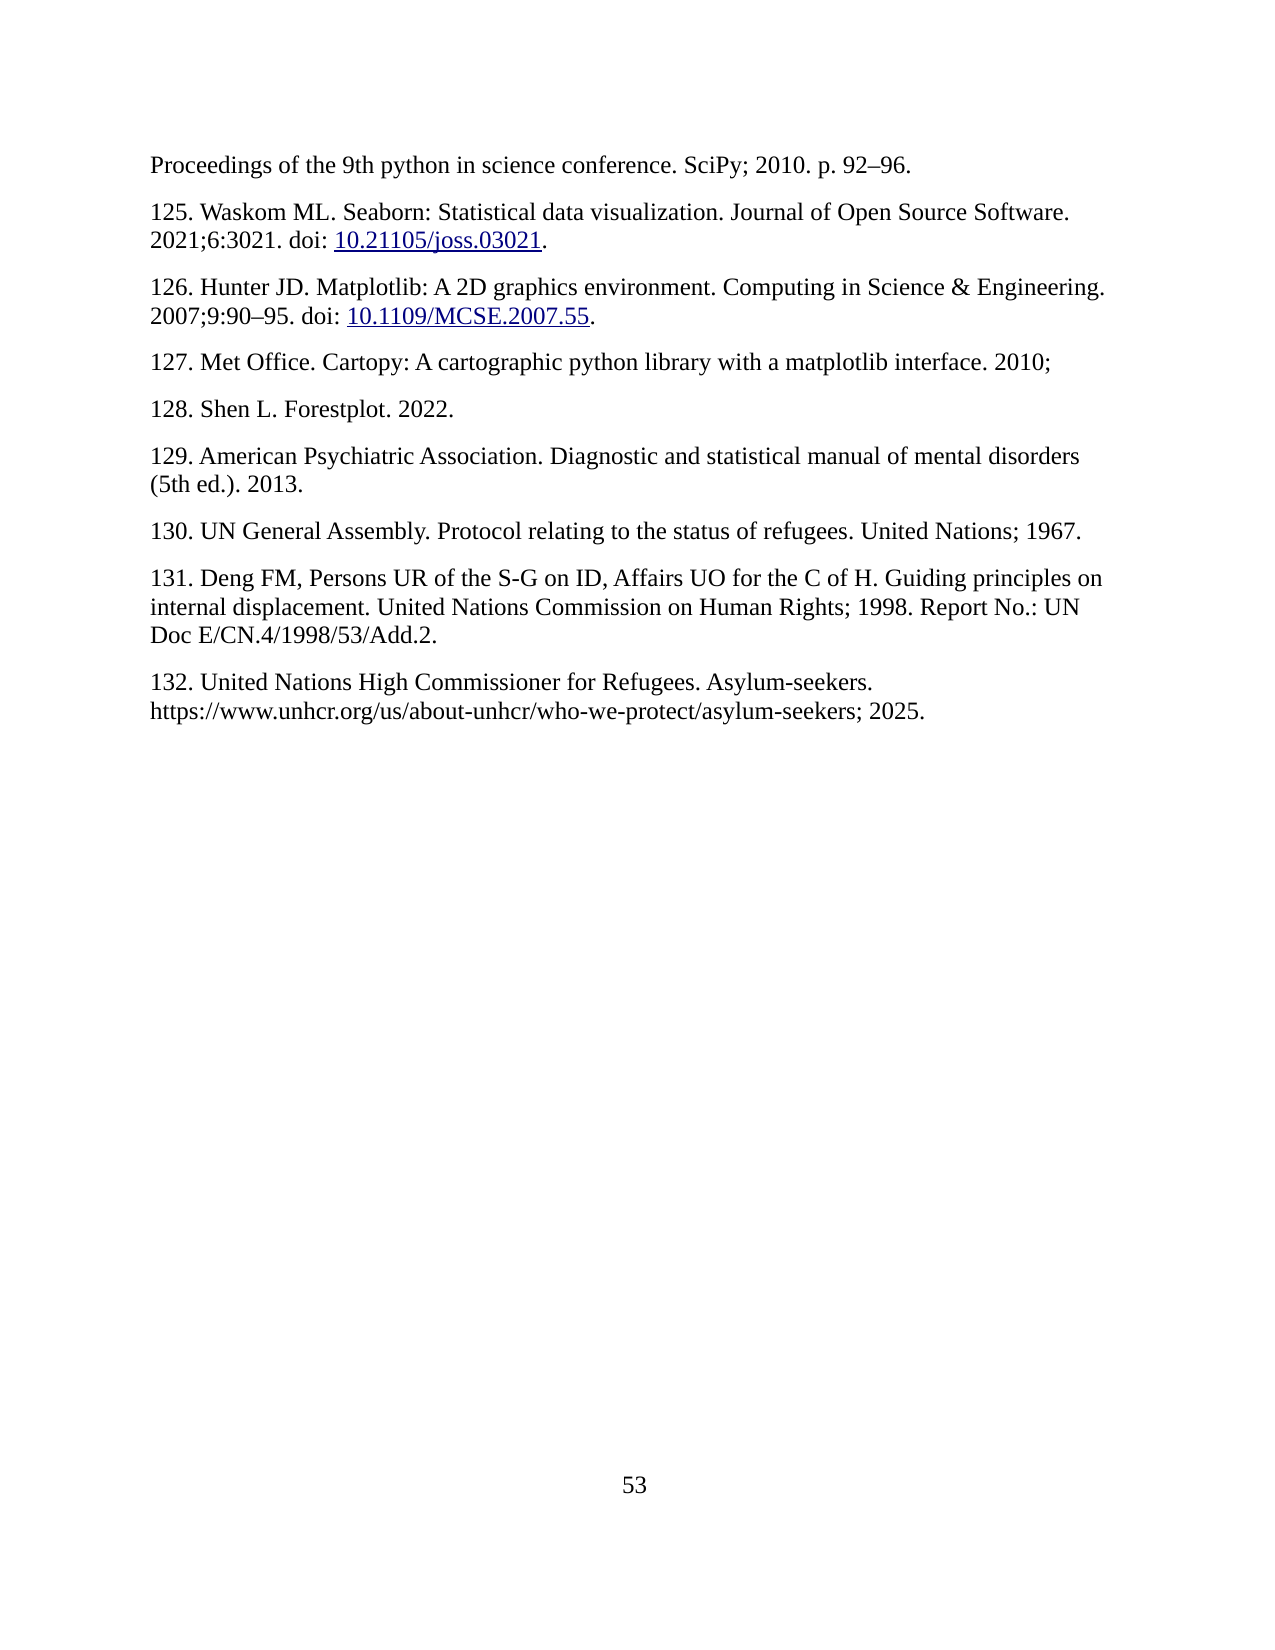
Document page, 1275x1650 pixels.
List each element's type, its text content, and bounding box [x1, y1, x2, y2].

text 129. American Psychiatric Association. Diagnostic and statistical manual of mental disorders (5th ed.). 2013. [150, 441, 1125, 498]
text 132. United Nations High Commissioner for Refugees. Asylum-seekers. https://www.unhcr.org/us/about-unhcr/who-we-protect/asylum-seekers; 2025. [150, 667, 1125, 724]
text Proceedings of the 9th python in science conference. SciPy; 2010. p. 92–96. [150, 150, 1125, 179]
text 130. UN General Assembly. Protocol relating to the status of refugees. United Nations; 1967. [150, 516, 1125, 545]
text 127. Met Office. Cartopy: A cartographic python library with a matplotlib interface. 2010; [150, 347, 1125, 376]
text 126. Hunter JD. Matplotlib: A 2D graphics environment. Computing in Science & Engineering. 2007;9:90–95. doi: 10.1109/MCSE.2007.55. [150, 272, 1125, 329]
text 131. Deng FM, Persons UR of the S-G on ID, Affairs UO for the C of H. Guiding principles on internal displacement. United Nations Commission on Human Rights; 1998. Report No.: UN Doc E/CN.4/1998/53/Add.2. [150, 563, 1125, 649]
text 125. Waskom ML. Seaborn: Statistical data visualization. Journal of Open Source Software. 2021;6:3021. doi: 10.21105/joss.03021. [150, 197, 1125, 254]
text 128. Shen L. Forestplot. 2022. [150, 394, 1125, 423]
